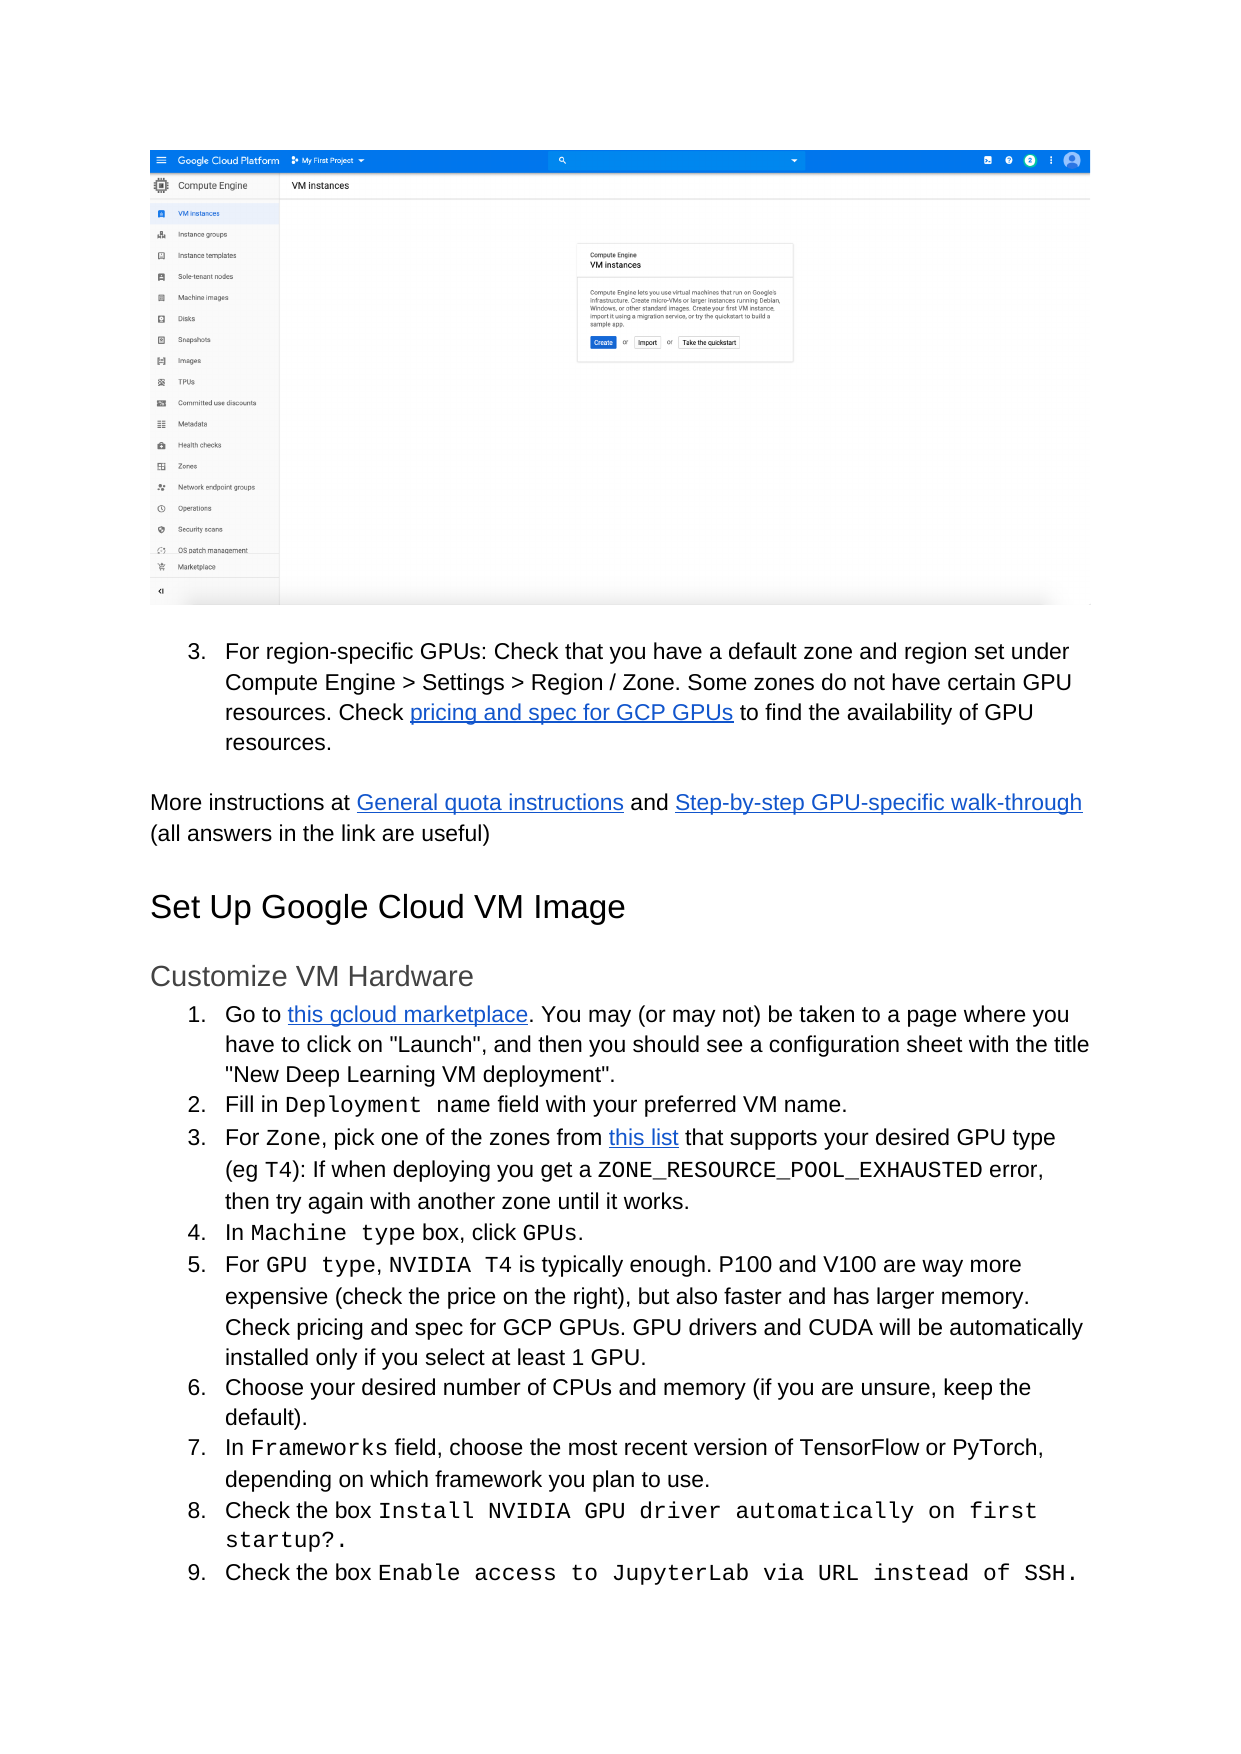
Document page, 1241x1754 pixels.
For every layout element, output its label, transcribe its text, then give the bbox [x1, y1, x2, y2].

list Choose your desired number of CPUs and memory (if you are unsure, keep the default). [187, 1374, 1090, 1430]
list Fill in Deployment name field with your preferred VM name. [187, 1091, 1090, 1120]
list For GPU type, NVIDIA T4 is typically enough. P100 and V100 are way more expensive (check the price on the right), but also faster and has larger memory. Check pricing and spec for GCP GPUs. GPU drivers and CUDA will be automatically installed only if you select at least 1 GPU. [187, 1251, 1090, 1370]
subtitle Customize VM Hardware [150, 959, 1090, 992]
list Go to this gcloud marketplace. You may (or may not) be taken to a page where you have to click on "Launch", and then you should see a configuration sheet with the title "New Deep Learning VM deployment". [187, 1001, 1090, 1088]
list For Zone, pick one of the zones from this list that supports your desired GPU type (eg T4): If when deploying you get a ZONE_RESOURCE_POOL_EXHAUSTED error, then try again with another zone until it works. [187, 1124, 1090, 1215]
list In Frameworks field, choose the most recent version of TensorFlow or PyTorch, depending on which framework you plan to use. [187, 1434, 1090, 1493]
list In Machine type box, click GPUs. [187, 1218, 1090, 1247]
list Check the box Install NVIDIA GPU driver automatically on first startup?. [187, 1497, 1090, 1555]
text More instructions at General quota instructions and Step-by-step GPU-specific walk-through (all answers in the link are useful) [150, 789, 1090, 846]
picture [150, 150, 1091, 605]
list Check the box Enable access to JupyterLab via URL instead of SSH. [187, 1559, 1090, 1587]
subtitle Set Up Google Cloud VM Image [150, 887, 1090, 926]
list For region-specific GPUs: Check that you have a default zone and region set under Compute Engine > Settings > Region / Zone. Some zones do not have certain GPU resources. Check pricing and spec for GCP GPUs to find the availability of GPU resources. [187, 638, 1090, 755]
